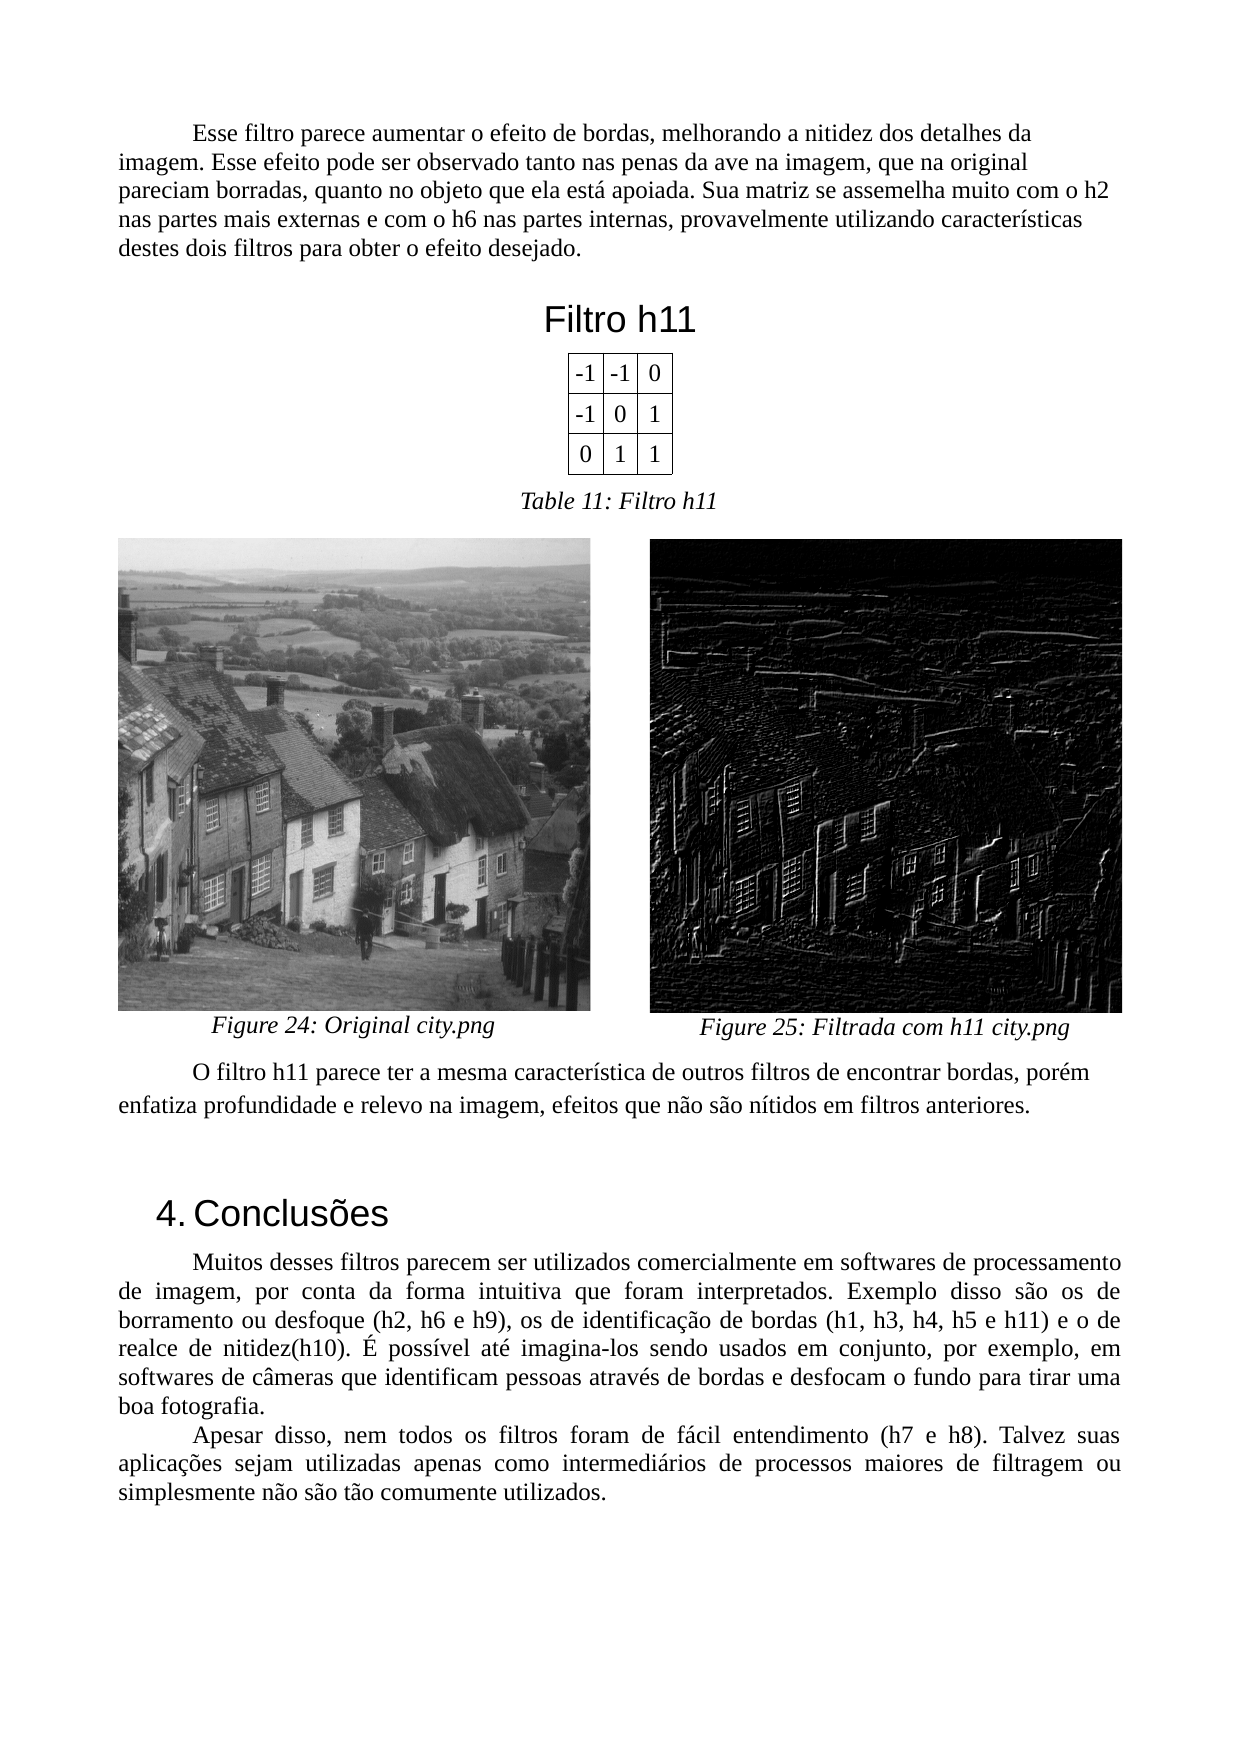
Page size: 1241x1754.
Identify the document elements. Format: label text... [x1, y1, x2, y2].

table_cell 1 [604, 434, 637, 473]
text Figure 25: Filtrada com h11 city.png [650, 1013, 1122, 1041]
table_header 0 [638, 354, 672, 393]
text Figure 24: Original city.png [118, 1011, 591, 1039]
text Table 11: Filtro h11 [118, 486, 1122, 515]
text Apesar disso, nem todos os filtros foram de fácil entendimento (h7 e h8). Talvez suas aplicações sejam utilizadas apenas como intermediários de processos maiores de filtragem ou simplesmente não são tão comumente utilizados. [118, 1420, 1122, 1506]
picture [118, 538, 591, 1011]
table_header -1 [604, 354, 637, 393]
subtitle Filtro h11 [118, 297, 1122, 340]
table_cell 0 [569, 434, 603, 473]
subtitle Conclusões [156, 1192, 1122, 1235]
table_cell -1 [569, 394, 603, 433]
text O filtro h11 parece ter a mesma característica de outros filtros de encontrar bordas, porém enfatiza profundidade e relevo na imagem, efeitos que não são nítidos em filtros anteriores. [118, 1057, 1122, 1119]
table_cell 0 [604, 394, 637, 433]
table_cell 1 [638, 434, 672, 473]
text Esse filtro parece aumentar o efeito de bordas, melhorando a nitidez dos detalhes da imagem. Esse efeito pode ser observado tanto nas penas da ave na imagem, que na original pareciam borradas, quanto no objeto que ela está apoiada. Sua matriz se assemelha muito com o h2 nas partes mais externas e com o h6 nas partes internas, provavelmente utilizando características destes dois filtros para obter o efeito desejado. [118, 118, 1122, 262]
picture [649, 539, 1123, 1013]
table_header -1 [569, 354, 603, 393]
text Muitos desses filtros parecem ser utilizados comercialmente em softwares de processamento de imagem, por conta da forma intuitiva que foram interpretados. Exemplo disso são os de borramento ou desfoque (h2, h6 e h9), os de identificação de bordas (h1, h3, h4, h5 e h11) e o de realce de nitidez(h10). É possível até imagina-los sendo usados em conjunto, por exemplo, em softwares de câmeras que identificam pessoas através de bordas e desfocam o fundo para tirar uma boa fotografia. [118, 1247, 1122, 1420]
table_cell 1 [638, 394, 672, 433]
